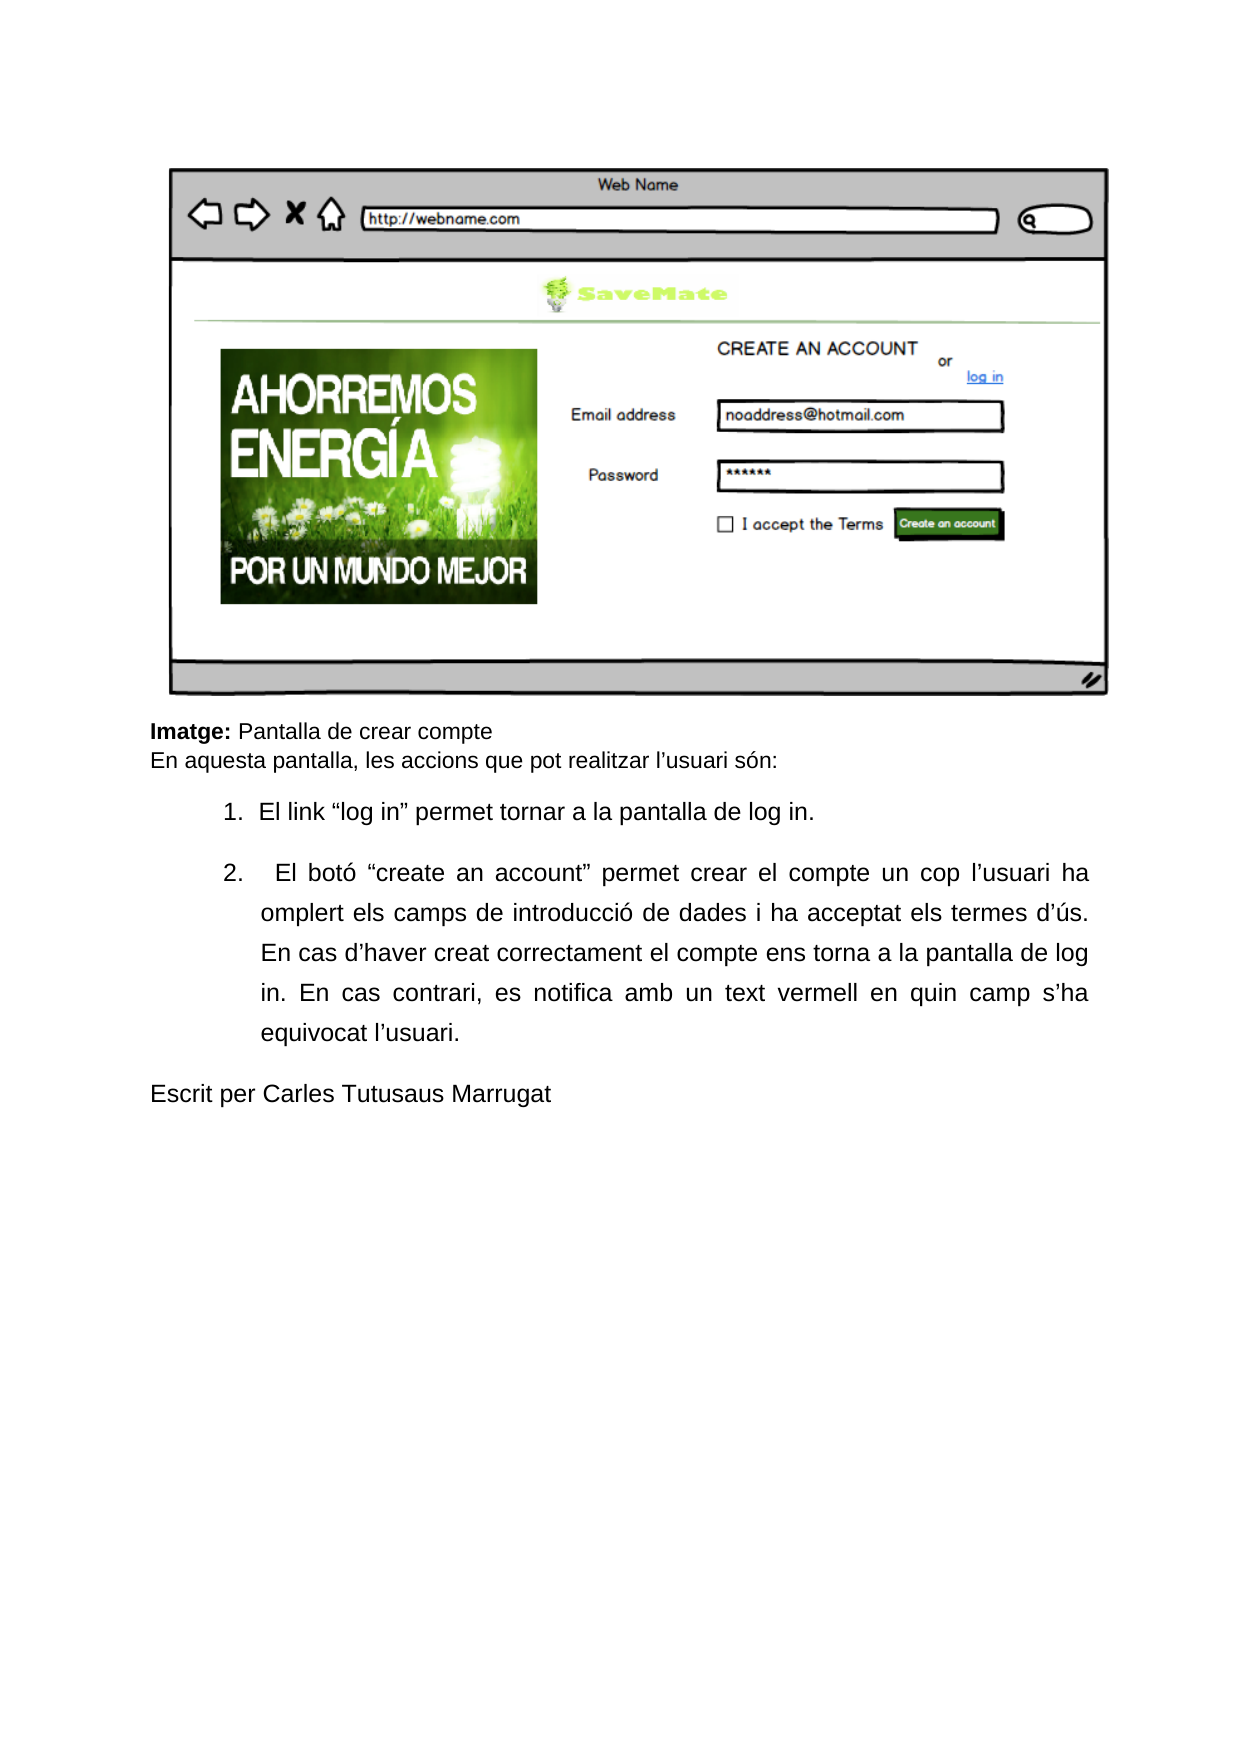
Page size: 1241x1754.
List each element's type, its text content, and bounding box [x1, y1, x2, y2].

text En aquesta pantalla, les accions que pot realitzar l’usuari són: [150, 748, 1091, 773]
picture [168, 168, 1109, 696]
text 1. El link “log in” permet tornar a la pantalla de log in. [223, 798, 1091, 826]
text 2. El botó “create an account” permet crear el compte un cop l’usuari ha omplert els camps de introducció de dades i ha acceptat els termes d’ús. En cas d’haver creat correctament el compte ens torna a la pantalla de log in. En cas contrari, es notifica amb un text vermell en quin camp s’ha equivocat l’usuari. [223, 859, 1091, 1047]
text Escrit per Carles Tutusaus Marrugat [150, 1080, 1091, 1108]
text Imatge: Pantalla de crear compte [150, 718, 1091, 744]
